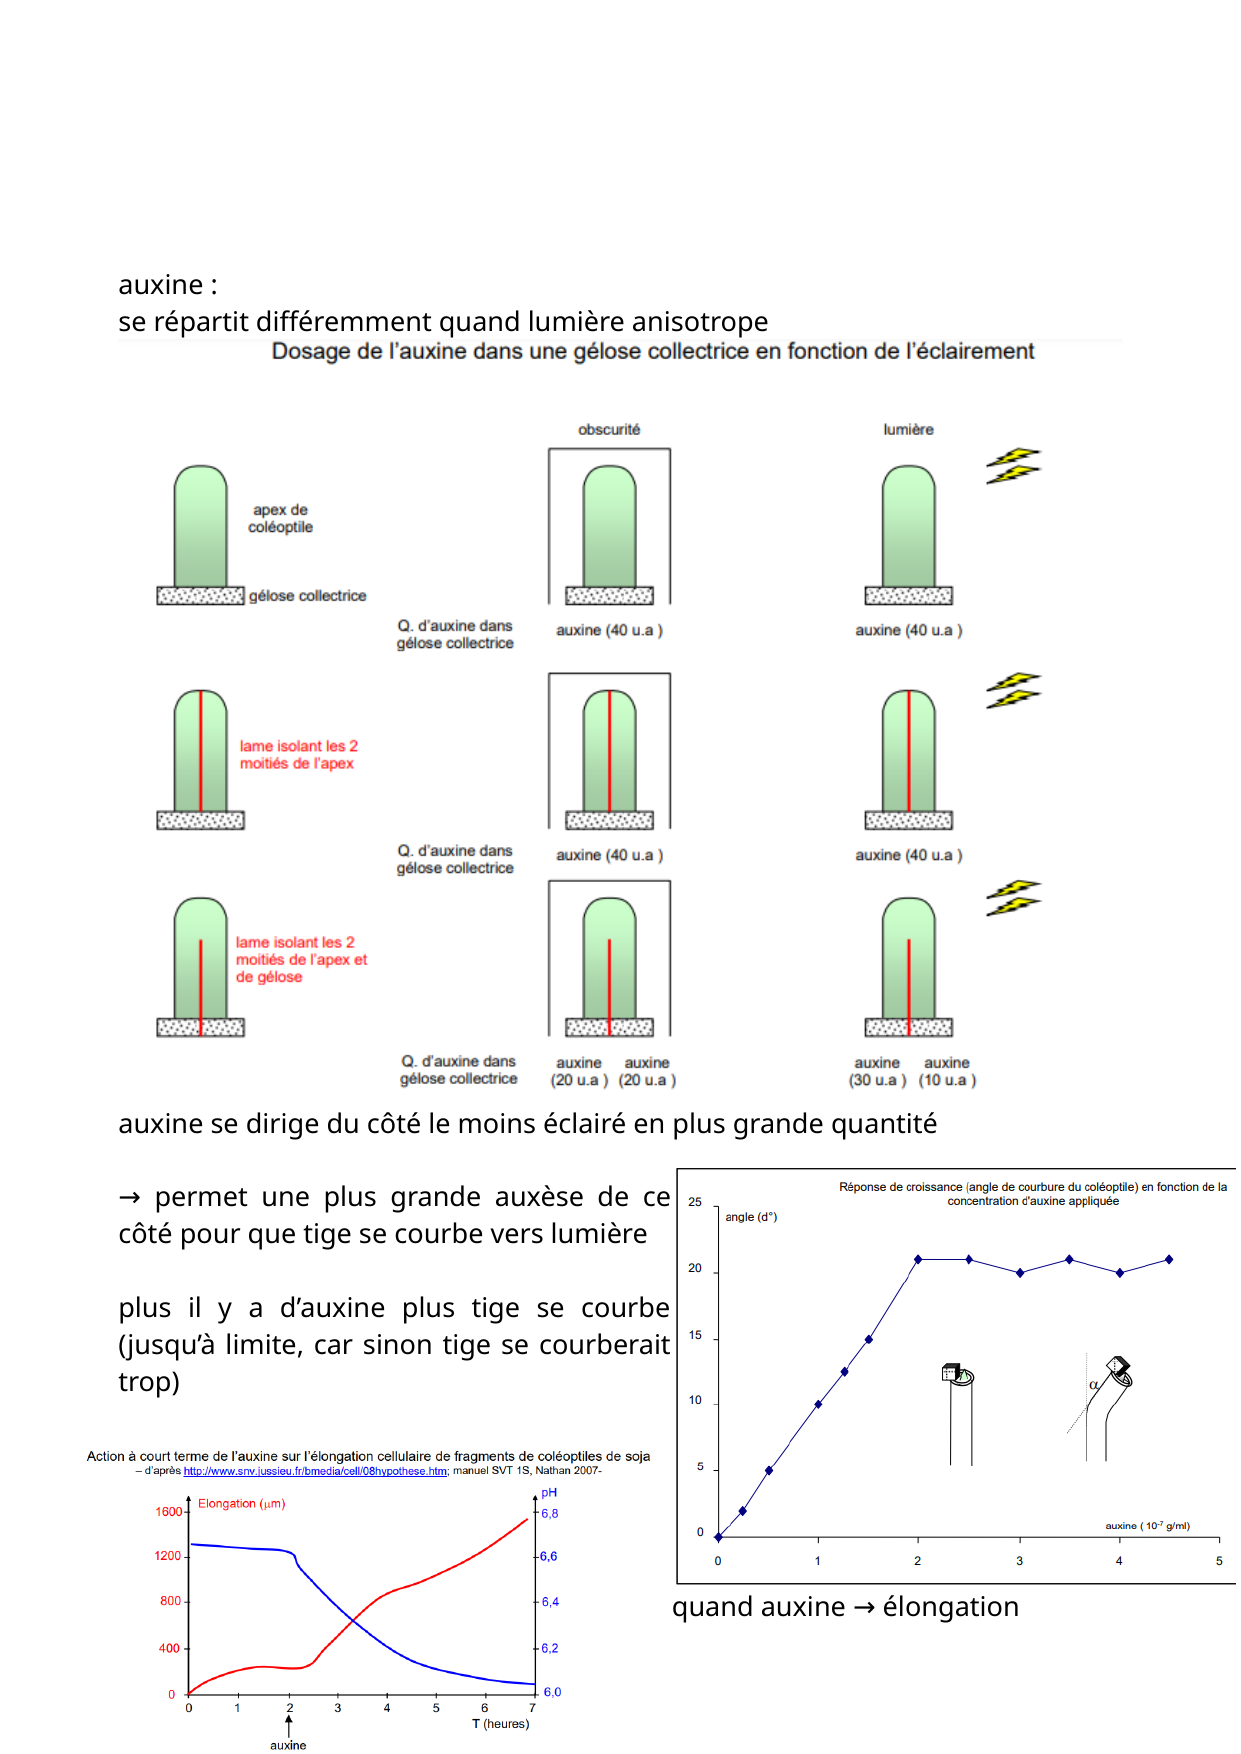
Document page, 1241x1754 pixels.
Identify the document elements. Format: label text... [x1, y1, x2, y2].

picture [65, 1161, 1236, 1754]
text plus il y a d’auxine plus tige se courbe (jusqu’à limite, car sinon tige se courberait trop) [118, 1288, 671, 1399]
text → permet une plus grande auxèse de ce côté pour que tige se courbe vers lumière [118, 1178, 671, 1252]
text auxine se dirige du côté le moins éclairé en plus grande quantité [118, 1104, 1122, 1141]
text auxine : [118, 266, 1122, 302]
text quand auxine → élongation [672, 1588, 1122, 1624]
picture [118, 339, 1123, 1104]
text se répartit différemment quand lumière anisotrope [118, 302, 1122, 339]
